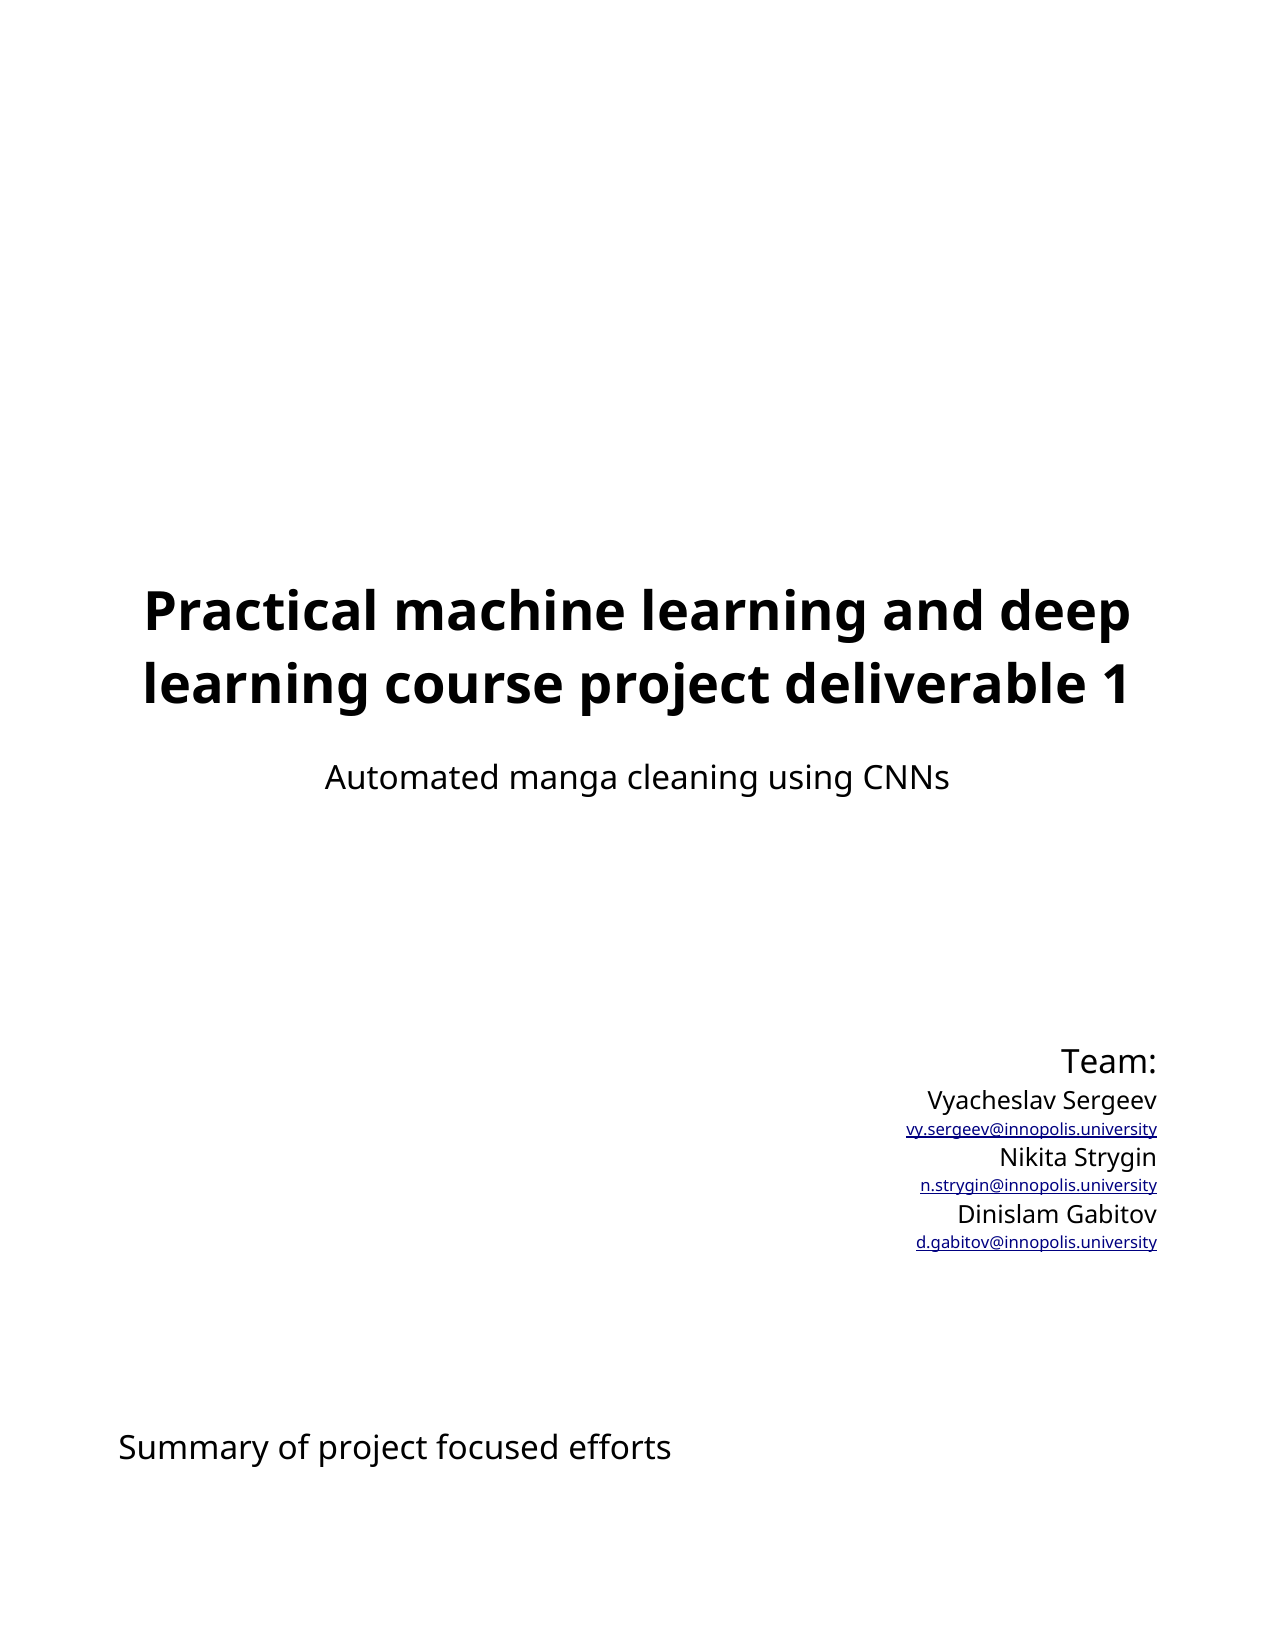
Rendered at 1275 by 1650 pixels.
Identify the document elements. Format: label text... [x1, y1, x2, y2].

text Team: [118, 1038, 1157, 1083]
text Practical machine learning and deep learning course project deliverable 1 [118, 572, 1157, 720]
text Summary of project focused efforts [118, 1424, 1157, 1469]
text Vyacheslav Sergeev [118, 1083, 1157, 1117]
text Dinislam Gabitov [118, 1197, 1157, 1231]
text d.gabitov@innopolis.university [118, 1231, 1157, 1253]
text Nikita Strygin [118, 1140, 1157, 1174]
text n.strygin@innopolis.university [118, 1174, 1157, 1197]
text vy.sergeev@innopolis.university [118, 1117, 1157, 1140]
text Automated manga cleaning using CNNs [118, 754, 1157, 799]
